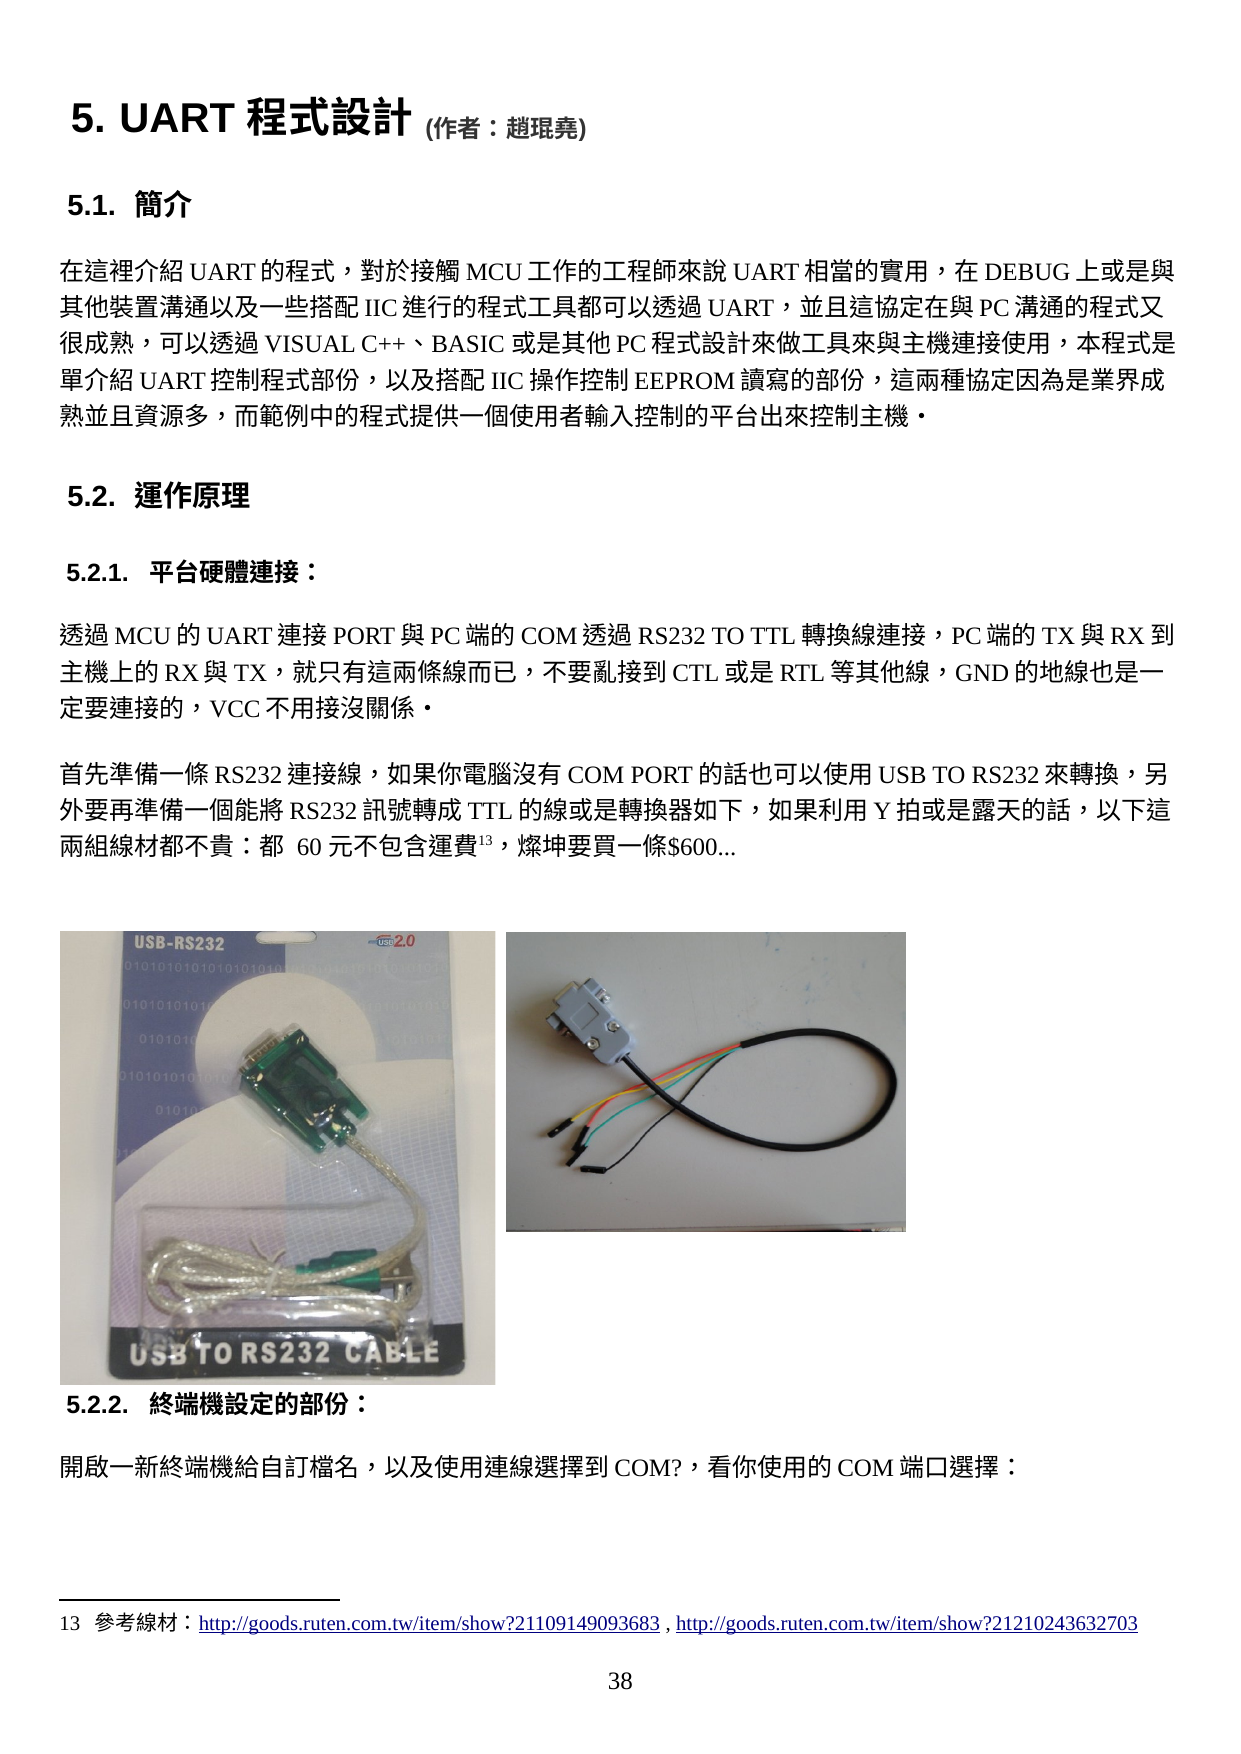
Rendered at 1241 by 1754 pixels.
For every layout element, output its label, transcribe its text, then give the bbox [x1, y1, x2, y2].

subtitle 平台硬體連接： [59, 552, 1181, 588]
picture [506, 932, 906, 1232]
subtitle 簡介 [59, 182, 1181, 224]
subtitle 運作原理 [59, 472, 1181, 515]
picture [60, 931, 496, 1385]
text 在這裡介紹UART的程式，對於接觸MCU工作的工程師來說UART相當的實用，在DEBUG上或是與其他裝置溝通以及一些搭配IIC進行的程式工具都可以透過UART，並且這協定在與PC溝通的程式又很成熟，可以透過VISUAL C++、BASIC 或是其他PC程式設計來做工具來與主機連接使用，本程式是單介紹UART控制程式部份，以及搭配IIC操作控制EEPROM讀寫的部份，這兩種協定因為是業界成熟並且資源多，而範例中的程式提供一個使用者輸入控制的平台出來控制主機‧ [59, 251, 1181, 433]
subtitle UART 程式設計 (作者：趙琨堯) [59, 84, 1181, 144]
text 首先準備一條RS232連接線，如果你電腦沒有COM PORT的話也可以使用USB TO RS232來轉換，另外要再準備一個能將RS232訊號轉成TTL的線或是轉換器如下，如果利用Y拍或是露天的話，以下這兩組線材都不貴：都 60 元不包含運費，燦坤要買一條$600... [59, 754, 1181, 863]
text 透過MCU的UART連接PORT與PC端的COM透過RS232 TO TTL轉換線連接，PC端的TX與RX到主機上的RX與TX，就只有這兩條線而已，不要亂接到CTL或是RTL等其他線，GND的地線也是一定要連接的，VCC不用接沒關係‧ [59, 616, 1181, 724]
text 開啟一新終端機給自訂檔名，以及使用連線選擇到COM?，看你使用的COM端口選擇： [59, 1448, 1181, 1484]
text 參考線材：http://goods.ruten.com.tw/item/show?21109149093683 , http://goods.ruten.com.tw/item/show?21210243632703 [59, 1606, 1181, 1637]
subtitle 終端機設定的部份： [59, 961, 1181, 1421]
